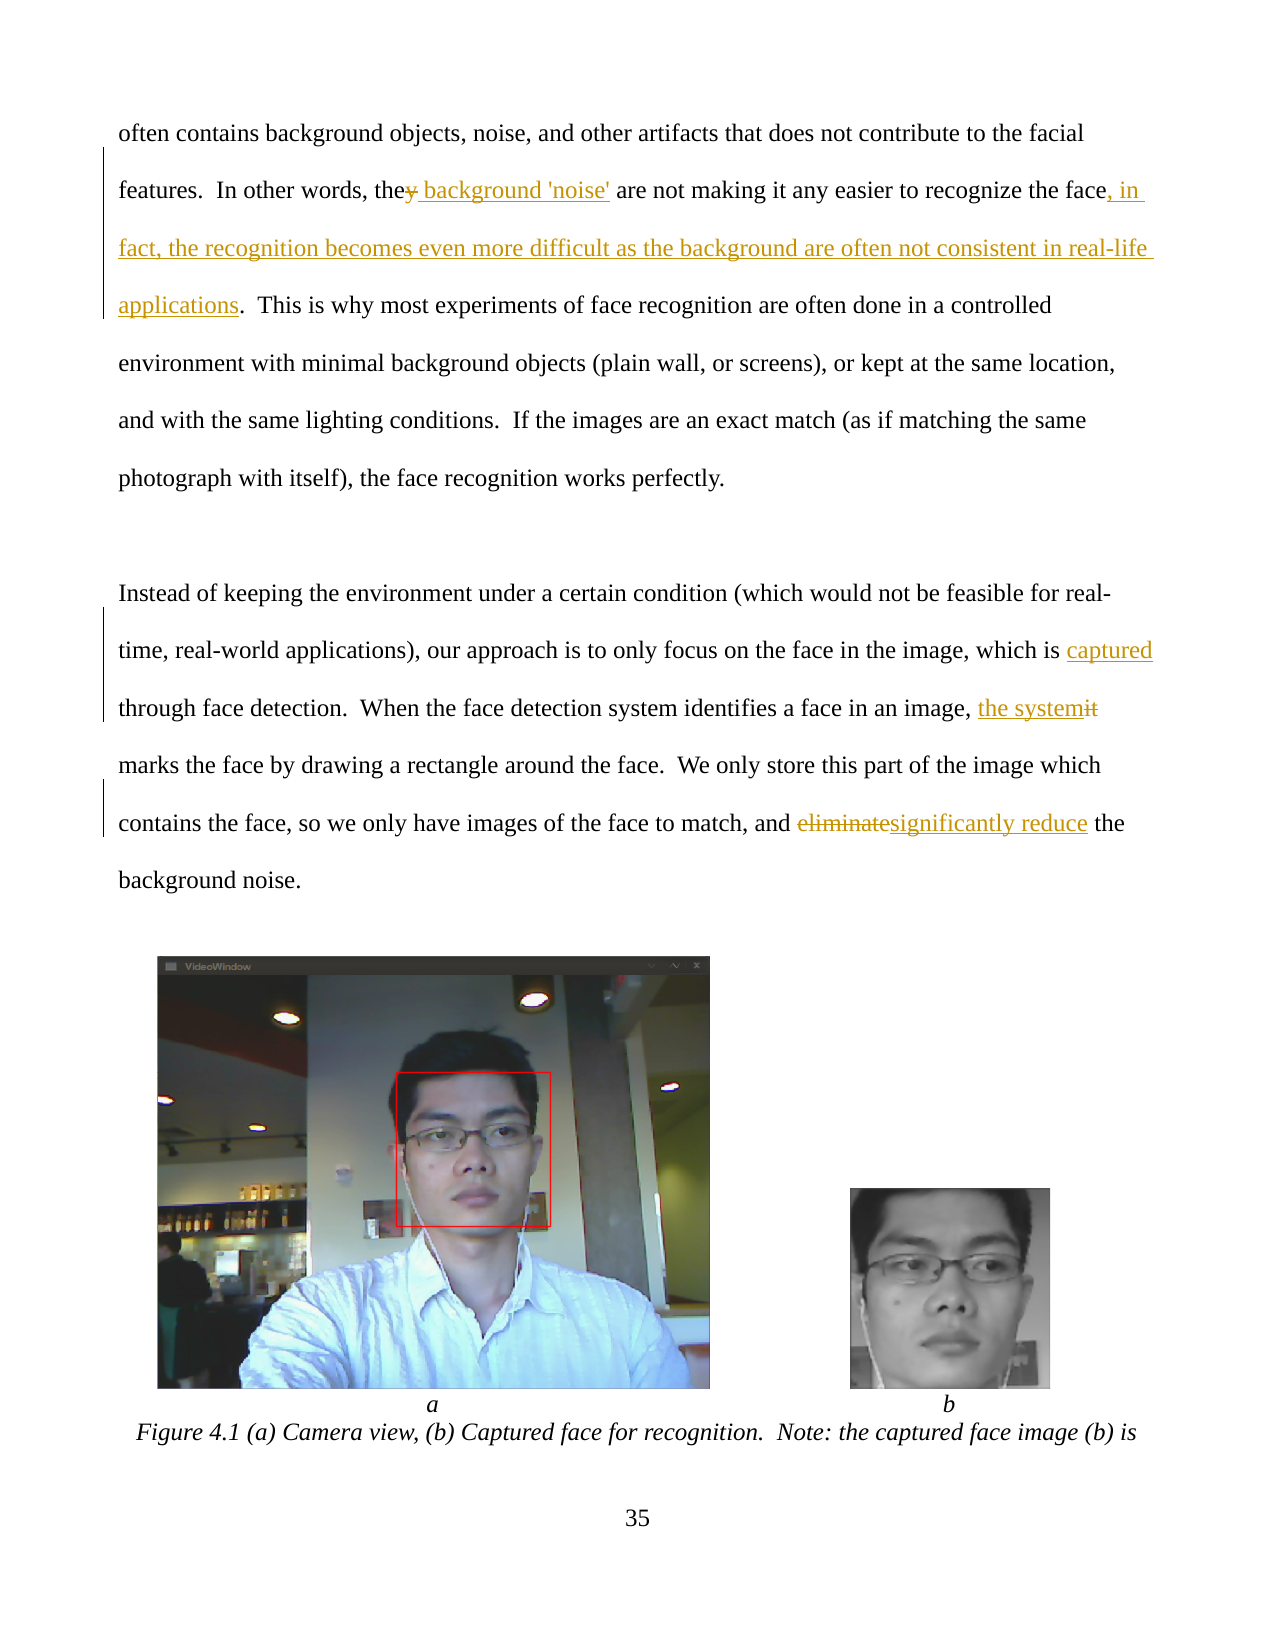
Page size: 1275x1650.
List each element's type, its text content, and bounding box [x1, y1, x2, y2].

text b [850, 1389, 1050, 1417]
picture [157, 956, 710, 1389]
text a [157, 1389, 709, 1417]
picture [850, 1188, 1051, 1389]
text Instead of keeping the environment under a certain condition (which would not be feasible for real-time, real-world applications), our approach is to only focus on the face in the image, which is captured through face detection. When the face detection system identifies a face in an image, the system marks the face by drawing a rectangle around the face. We only store this part of the image which contains the face, so we only have images of the face to match, and significantly reduce the background noise. [118, 578, 1157, 894]
text Figure 4.1 (a) Camera view, (b) Captured face for recognition. Note: the captured face image (b) is [118, 936, 1157, 1446]
